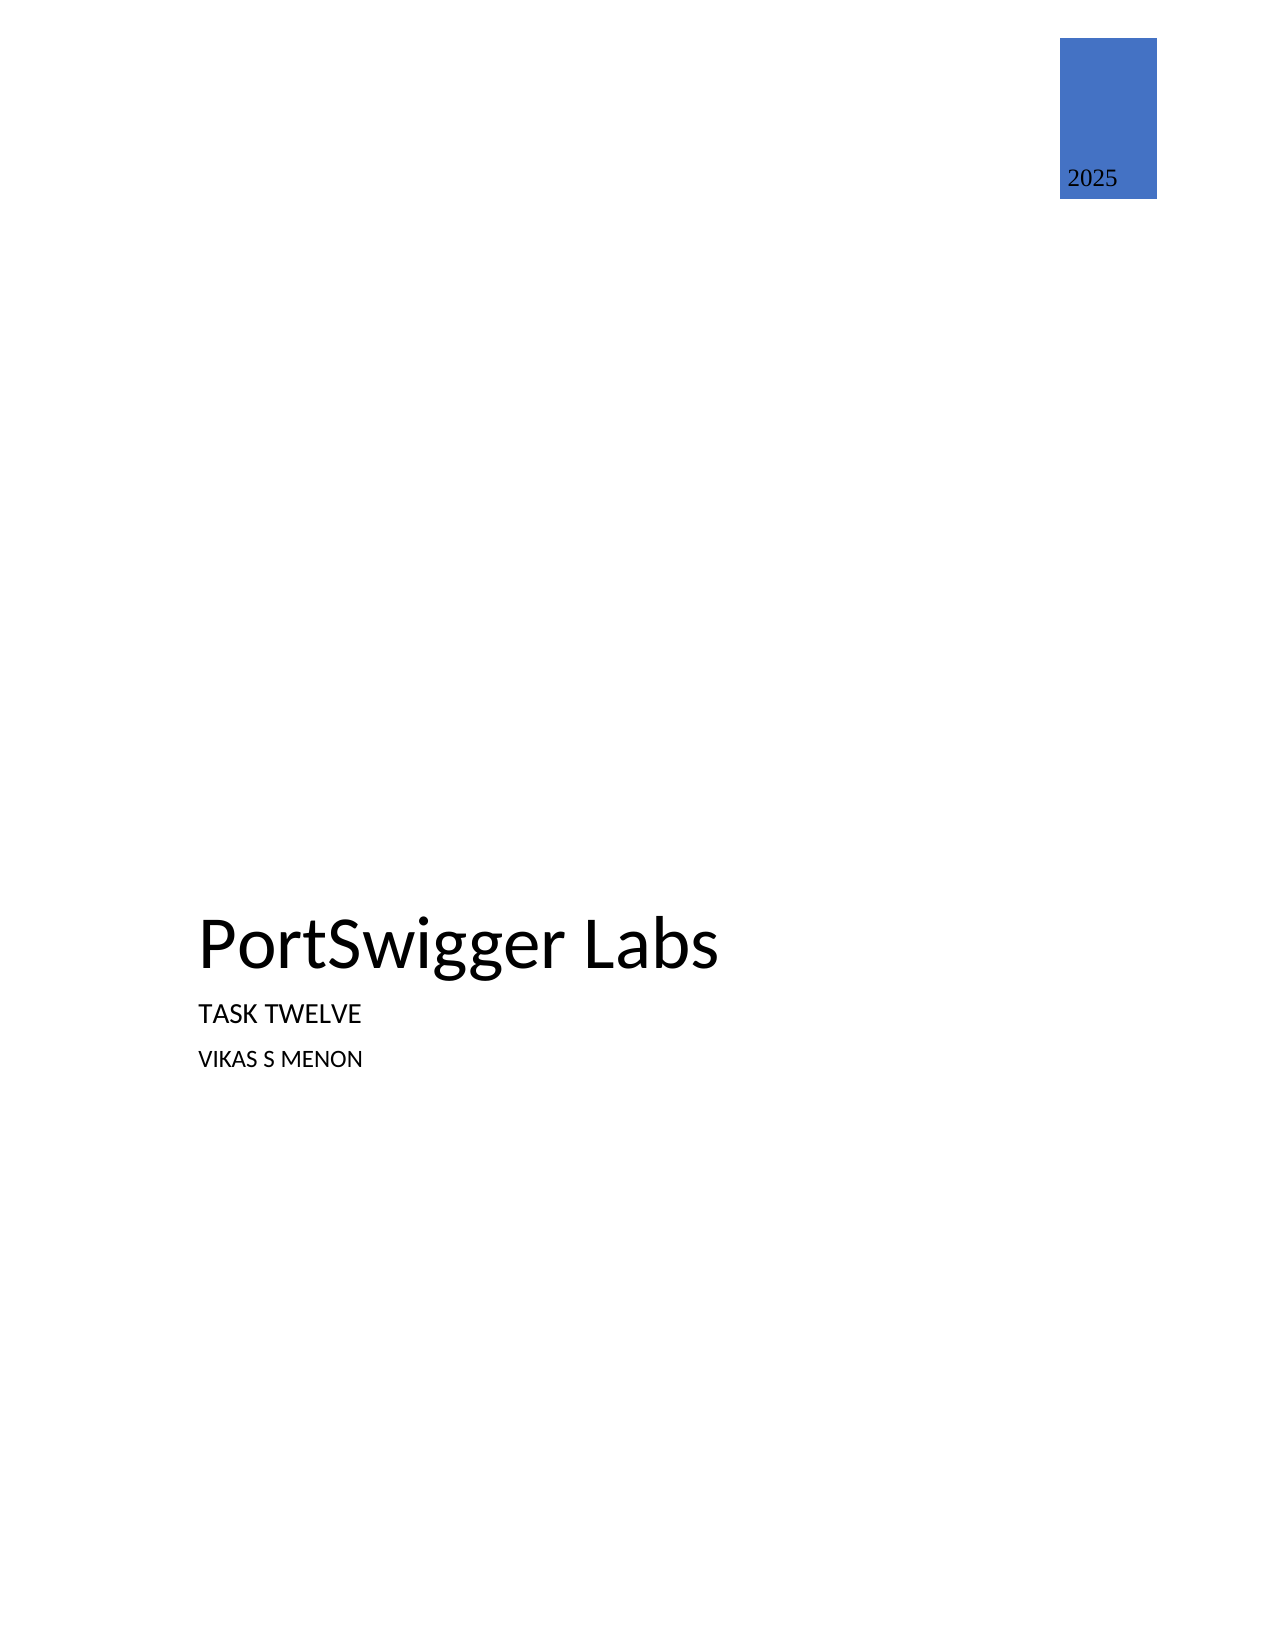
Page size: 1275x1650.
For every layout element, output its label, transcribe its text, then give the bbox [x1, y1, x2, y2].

text PortSwigger Labs [198, 895, 1017, 987]
text Vikas S Menon [198, 1043, 1017, 1071]
text Task Twelve [198, 995, 1017, 1031]
